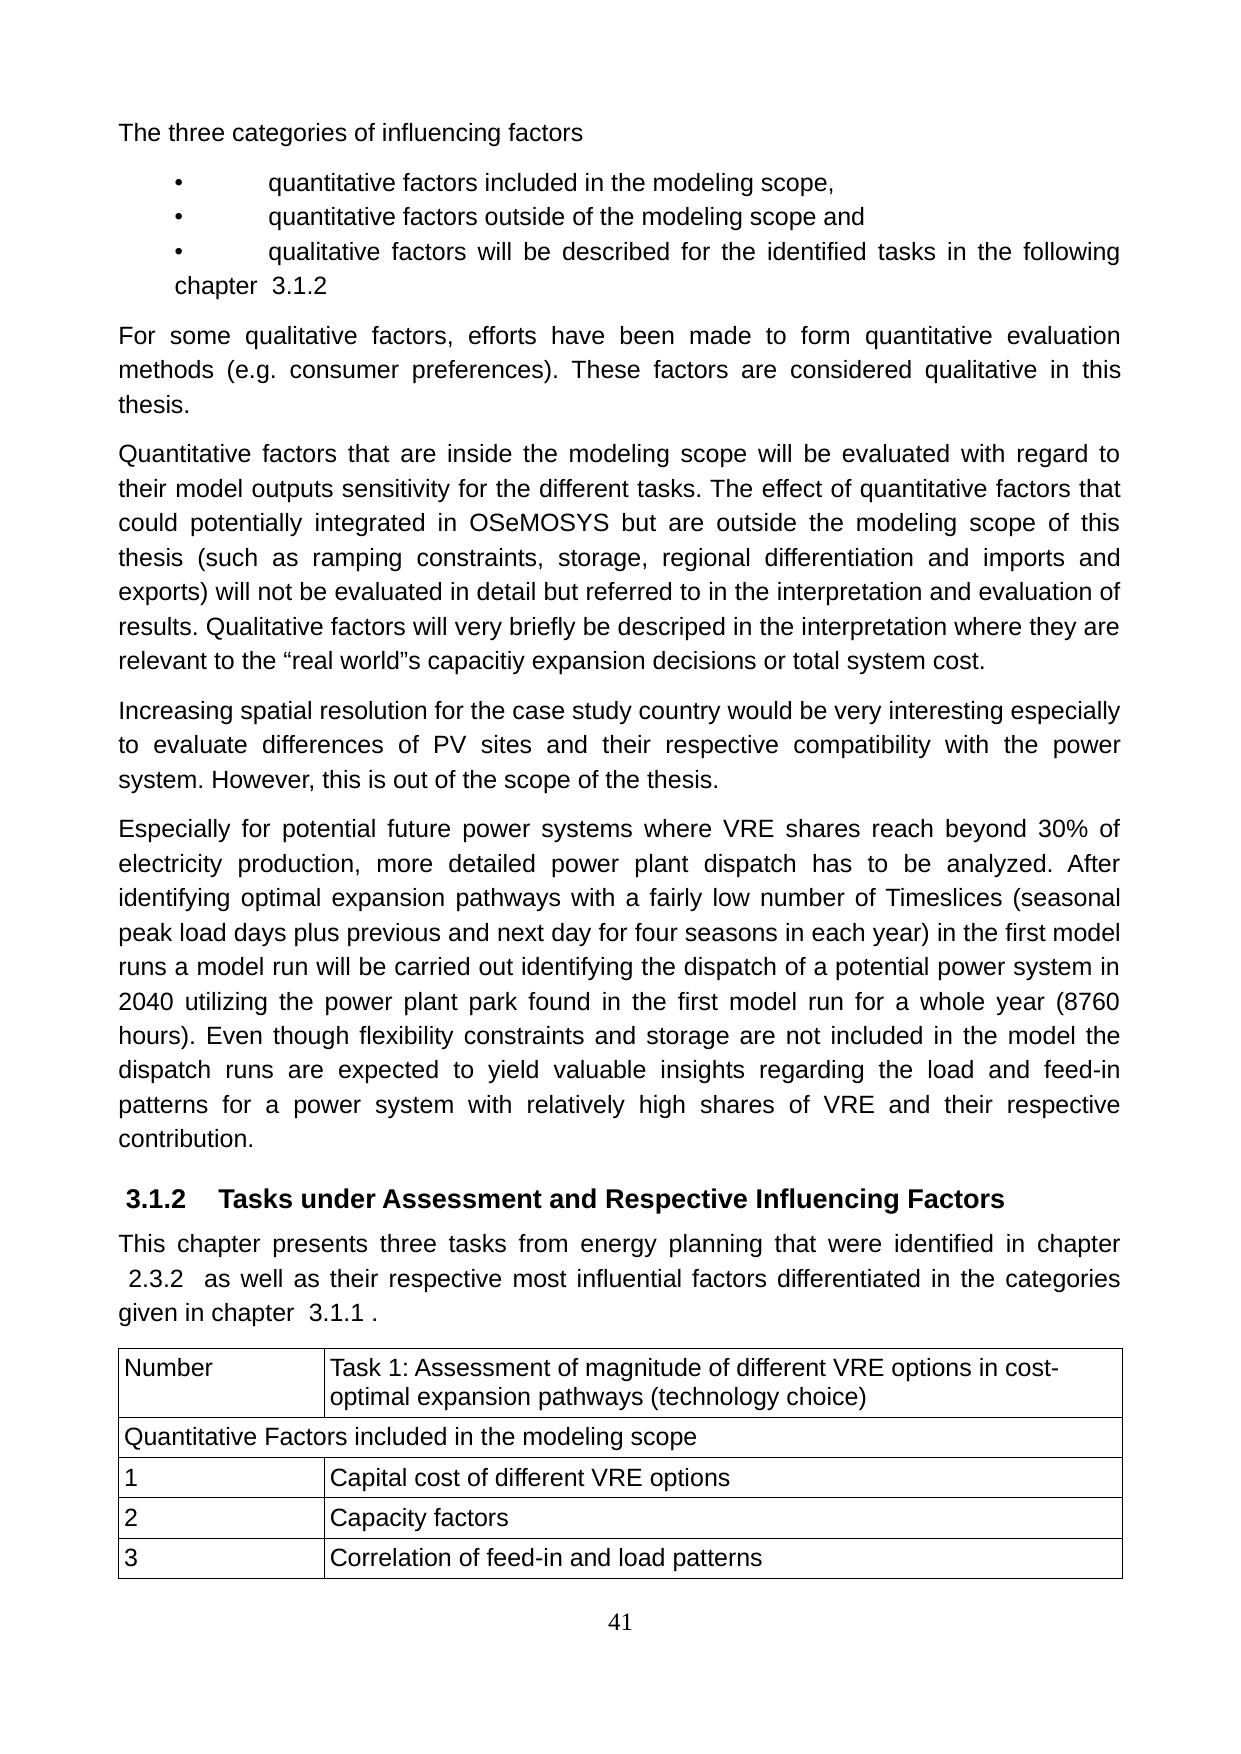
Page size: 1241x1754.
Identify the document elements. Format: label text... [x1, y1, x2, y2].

table_cell 3 [119, 1539, 324, 1578]
table_cell 1 [119, 1458, 324, 1497]
list quantitative factors outside of the modeling scope and [174, 202, 1122, 231]
list Quantitative factors that are inside the modeling scope will be evaluated with regard to their model outputs sensitivity for the different tasks. The effect of quantitative factors that could potentially integrated in OSeMOSYS but are outside the modeling scope of this thesis (such as ramping constraints, storage, regional differentiation and imports and exports) will not be evaluated in detail but referred to in the interpretation and evaluation of results. Qualitative factors will very briefly be descriped in the interpretation where they are relevant to the “real world”s capacitiy expansion decisions or total system cost. [118, 439, 1122, 675]
table_cell 2 [119, 1498, 324, 1537]
table_header Task 1: Assessment of magnitude of different VRE options in cost-optimal expansion pathways (technology choice) [325, 1349, 1122, 1417]
table_cell Quantitative Factors included in the modeling scope [119, 1418, 1122, 1457]
list Especially for potential future power systems where VRE shares reach beyond 30% of electricity production, more detailed power plant dispatch has to be analyzed. After identifying optimal expansion pathways with a fairly low number of Timeslices (seasonal peak load days plus previous and next day for four seasons in each year) in the first model runs a model run will be carried out identifying the dispatch of a potential power system in 2040 utilizing the power plant park found in the first model run for a whole year (8760 hours). Even though flexibility constraints and storage are not included in the model the dispatch runs are expected to yield valuable insights regarding the load and feed-in patterns for a power system with relatively high shares of VRE and their respective contribution. [118, 814, 1122, 1153]
list quantitative factors included in the modeling scope, [174, 168, 1122, 196]
list The three categories of influencing factors [118, 118, 1122, 147]
list This chapter presents three tasks from energy planning that were identified in chapter 2.3.2 as well as their respective most influential factors differentiated in the categories given in chapter 3.1.1. [118, 1229, 1122, 1327]
list Increasing spatial resolution for the case study country would be very interesting especially to evaluate differences of PV sites and their respective compatibility with the power system. However, this is out of the scope of the thesis. [118, 696, 1122, 793]
table_cell Correlation of feed-in and load patterns [325, 1539, 1122, 1578]
list qualitative factors will be described for the identified tasks in the following chapter 3.1.2 [174, 237, 1122, 300]
table_header Number [119, 1349, 324, 1417]
subtitle Tasks under Assessment and Respective Influencing Factors [118, 1183, 1122, 1214]
table_cell Capacity factors [325, 1498, 1122, 1537]
list For some qualitative factors, efforts have been made to form quantitative evaluation methods (e.g. consumer preferences). These factors are considered qualitative in this thesis. [118, 321, 1122, 418]
table_cell Capital cost of different VRE options [325, 1458, 1122, 1497]
